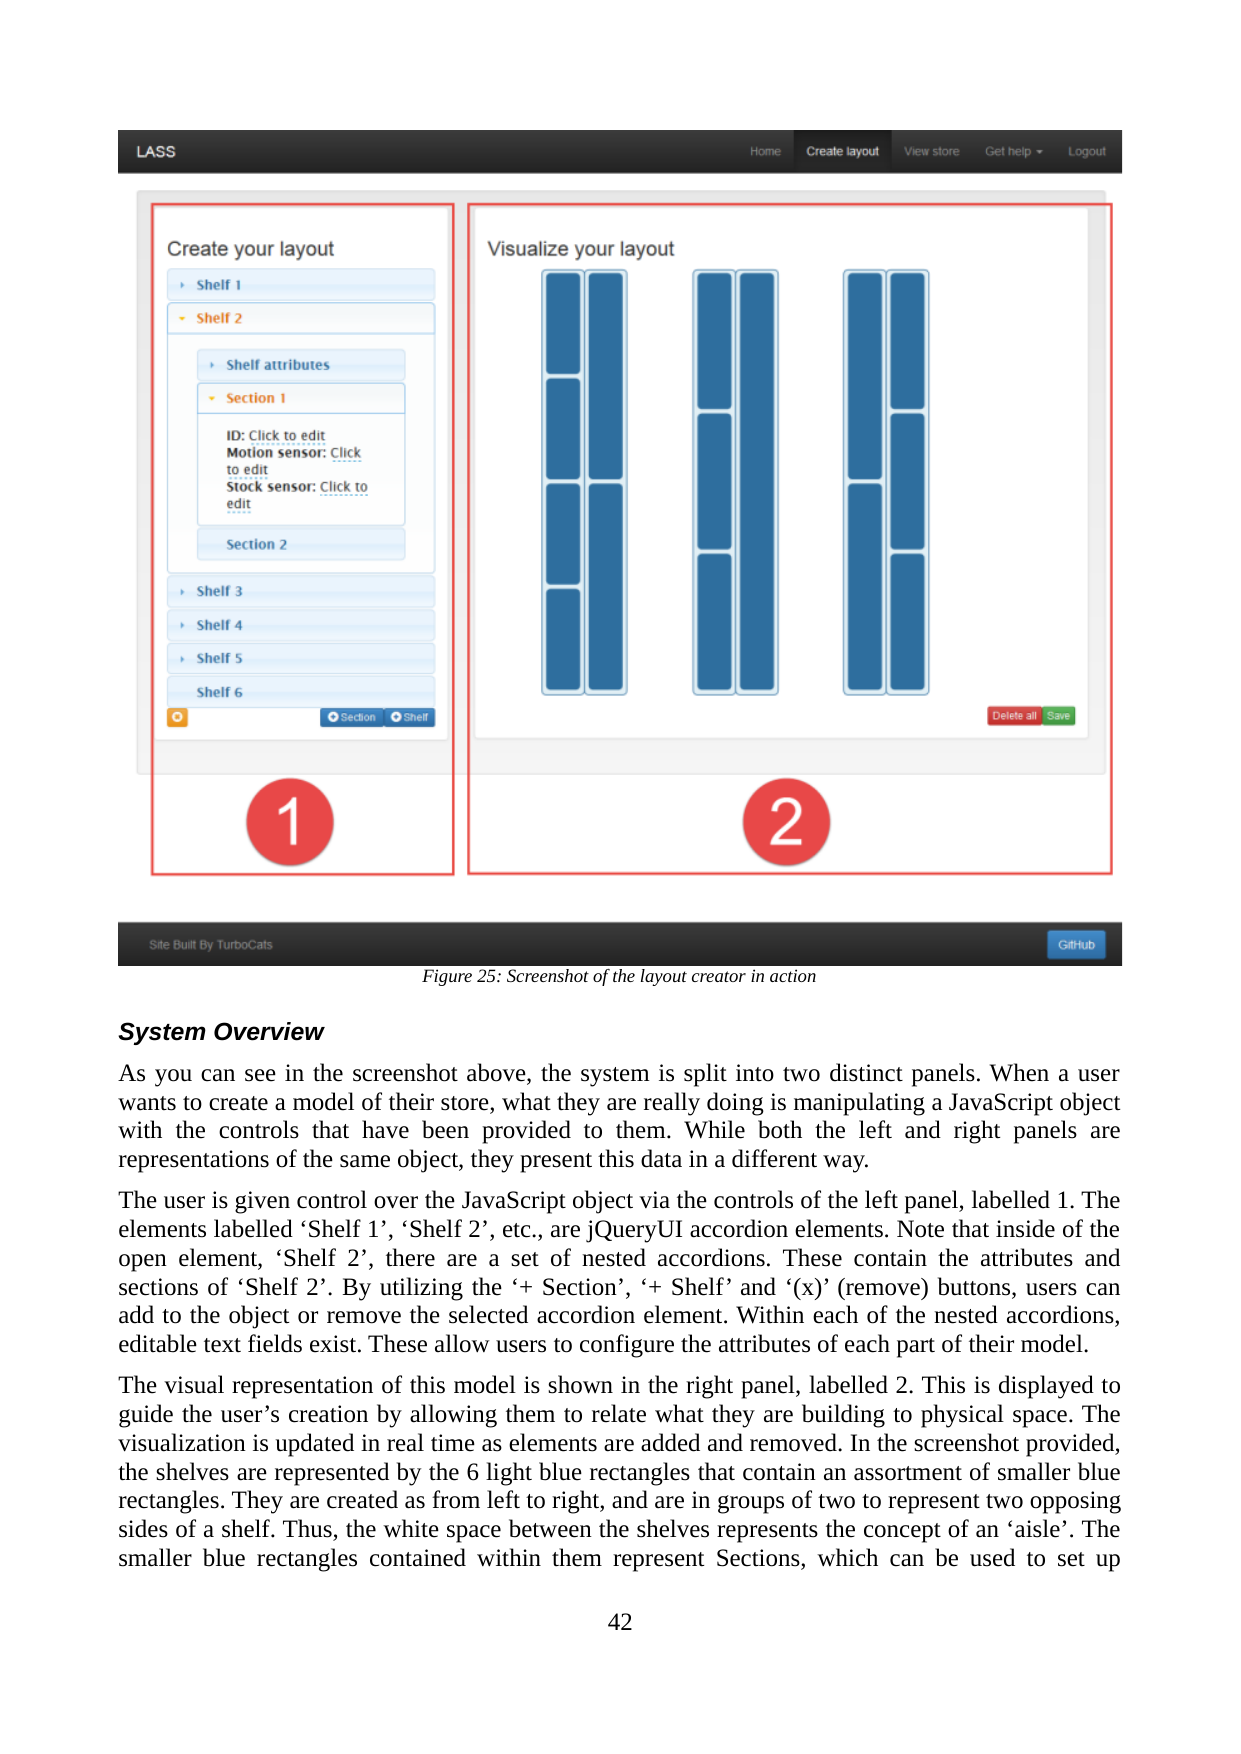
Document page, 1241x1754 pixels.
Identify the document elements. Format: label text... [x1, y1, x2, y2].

subtitle System Overview [118, 1017, 1122, 1046]
picture [118, 130, 1123, 966]
text As you can see in the screenshot above, the system is split into two distinct panels. When a user wants to create a model of their store, what they are really doing is manipulating a JavaScript object with the controls that have been provided to them. While both the left and right panels are representations of the same object, they present this data in a different way. [118, 1058, 1122, 1173]
text Figure 25: Screenshot of the layout creator in action [118, 966, 1122, 987]
text The user is given control over the JavaScript object via the controls of the left panel, labelled 1. The elements labelled ‘Shelf 1’, ‘Shelf 2’, etc., are jQueryUI accordion elements. Note that inside of the open element, ‘Shelf 2’, there are a set of nested accordions. These contain the attributes and sections of ‘Shelf 2’. By utilizing the ‘+ Section’, ‘+ Shelf’ and ‘(x)’ (remove) buttons, users can add to the object or remove the selected accordion element. Within each of the nested accordions, editable text fields exist. These allow users to configure the attributes of each part of their model. [118, 1186, 1122, 1358]
text The visual representation of this model is shown in the right panel, labelled 2. This is displayed to guide the user’s creation by allowing them to relate what they are building to physical space. The visualization is updated in real time as elements are added and removed. In the screenshot provided, the shelves are represented by the 6 light blue rectangles that contain an assortment of smaller blue rectangles. They are created as from left to right, and are in groups of two to represent two opposing sides of a shelf. Thus, the white space between the shelves represents the concept of an ‘aisle’. The smaller blue rectangles contained within them represent Sections, which can be used to set up [118, 1371, 1122, 1572]
